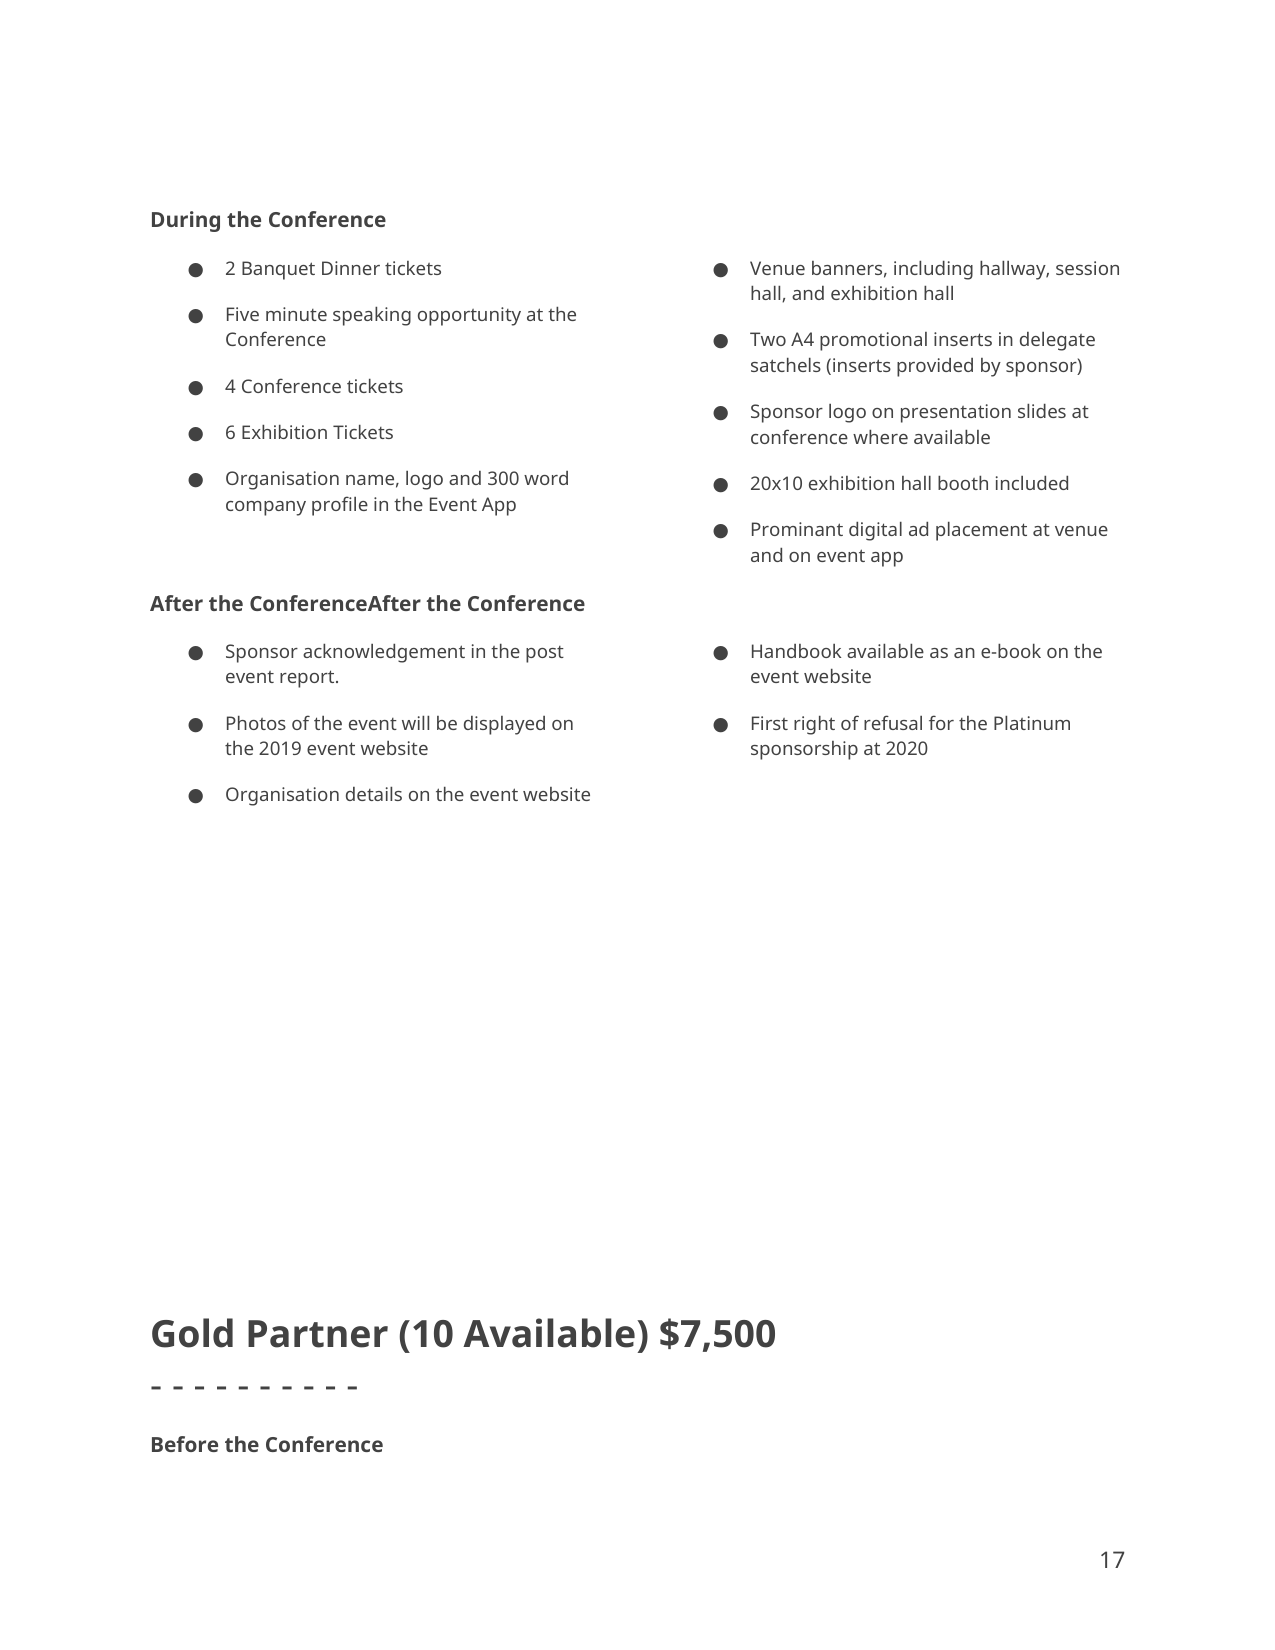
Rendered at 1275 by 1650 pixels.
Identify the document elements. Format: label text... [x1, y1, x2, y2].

text Gold Partner (10 Available) $7,500 [150, 1307, 1125, 1358]
text During the Conference [150, 206, 1125, 234]
list Five minute speaking opportunity at the Conference [187, 301, 600, 352]
text Before the Conference [150, 1430, 1125, 1458]
list Sponsor acknowledgement in the post event report. [187, 638, 600, 689]
text - - - - - - - - - - [150, 1358, 1125, 1409]
list 6 Exhibition Tickets [187, 419, 600, 445]
list Handbook available as an e-book on the event website [712, 638, 1125, 689]
list 2 Banquet Dinner tickets [187, 255, 600, 280]
list Sponsor logo on presentation slides at conference where available [712, 398, 1125, 449]
text After the ConferenceAfter the Conference [150, 589, 1125, 617]
list Organisation name, logo and 300 word company profile in the Event App [187, 466, 600, 517]
list Prominant digital ad placement at venue and on event app [712, 517, 1125, 568]
list 20x10 exhibition hall booth included [712, 470, 1125, 496]
list Venue banners, including hallway, session hall, and exhibition hall [712, 255, 1125, 306]
list First right of refusal for the Platinum sponsorship at 2020 [712, 710, 1125, 761]
list Organisation details on the event website [187, 782, 600, 807]
list Photos of the event will be displayed on the 2019 event website [187, 710, 600, 761]
list Two A4 promotional inserts in delegate satchels (inserts provided by sponsor) [712, 327, 1125, 378]
list 4 Conference tickets [187, 373, 600, 398]
